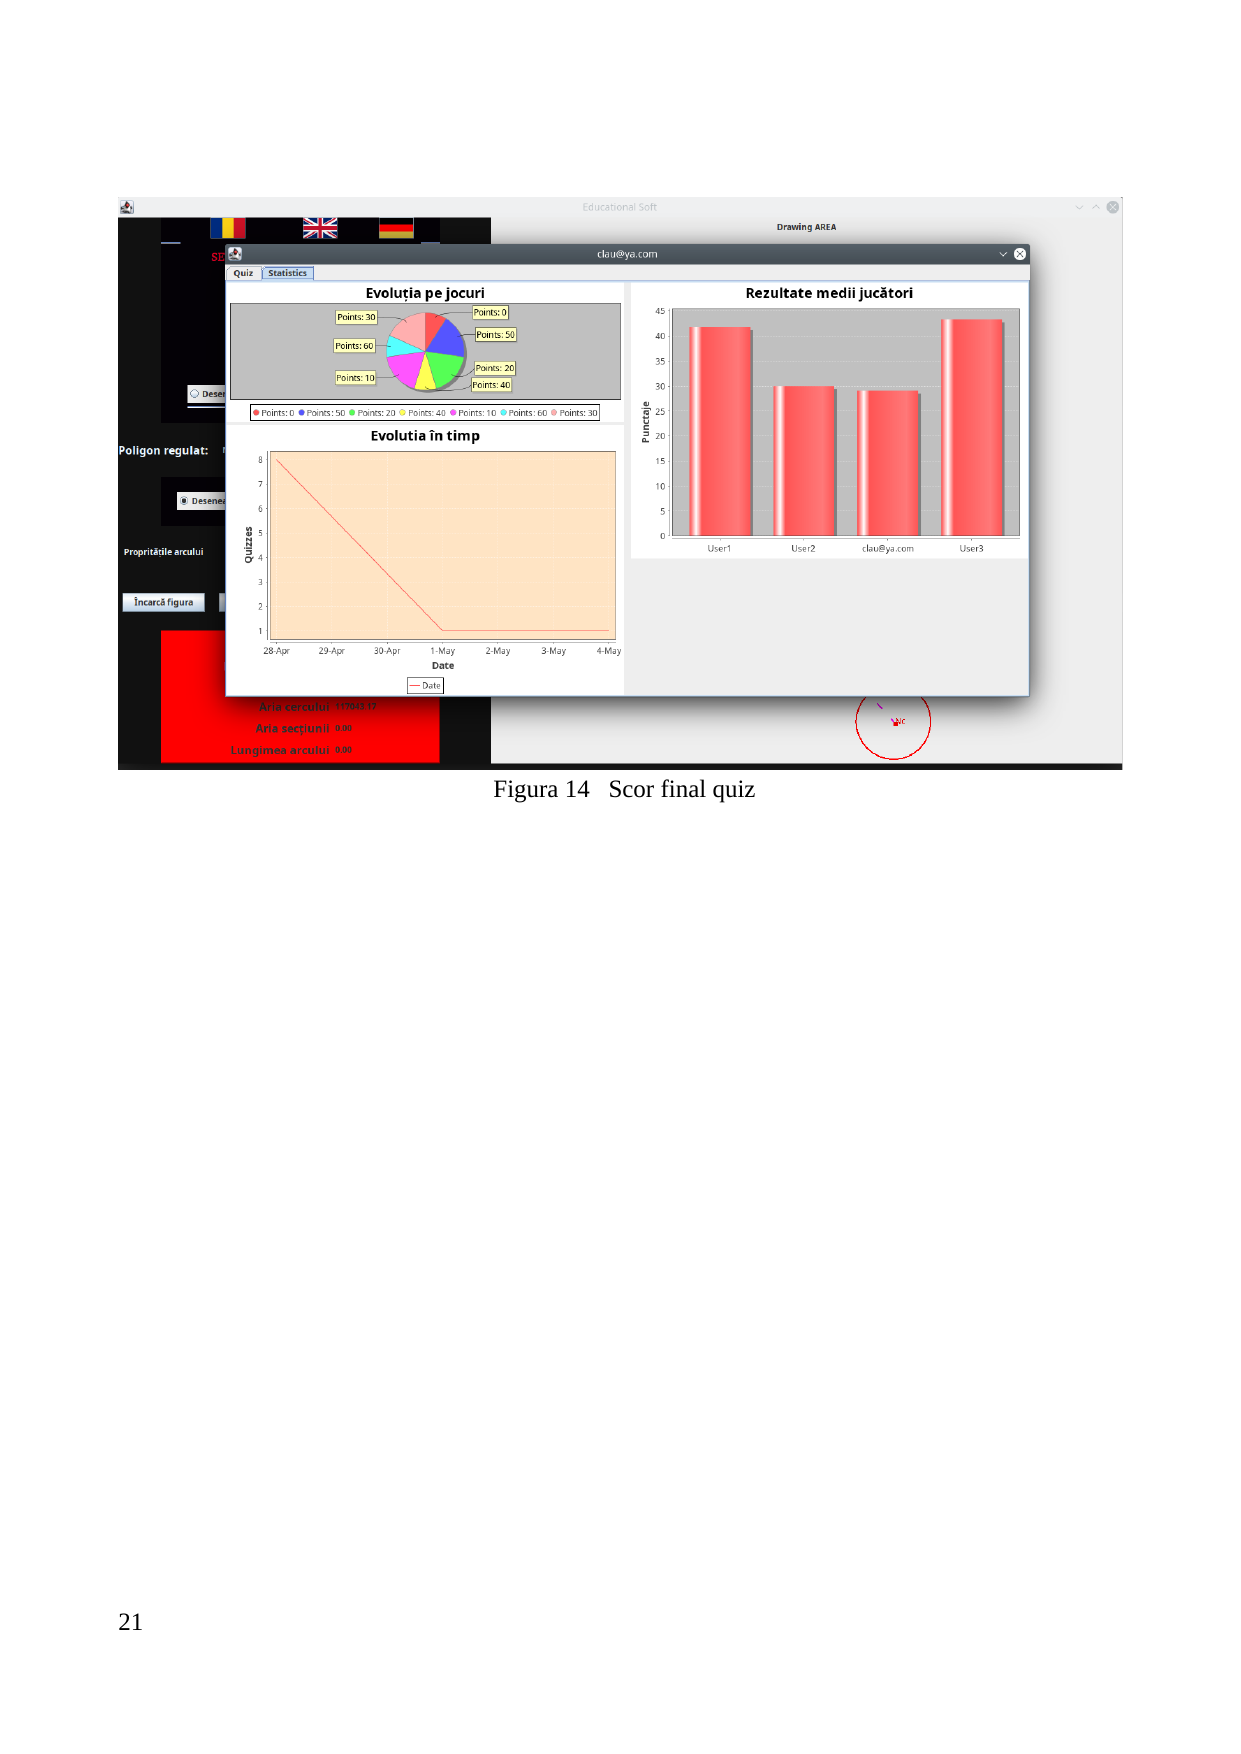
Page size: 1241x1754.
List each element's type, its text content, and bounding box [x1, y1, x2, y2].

text Figura 14 Scor final quiz [118, 770, 1122, 803]
picture [118, 197, 1123, 770]
